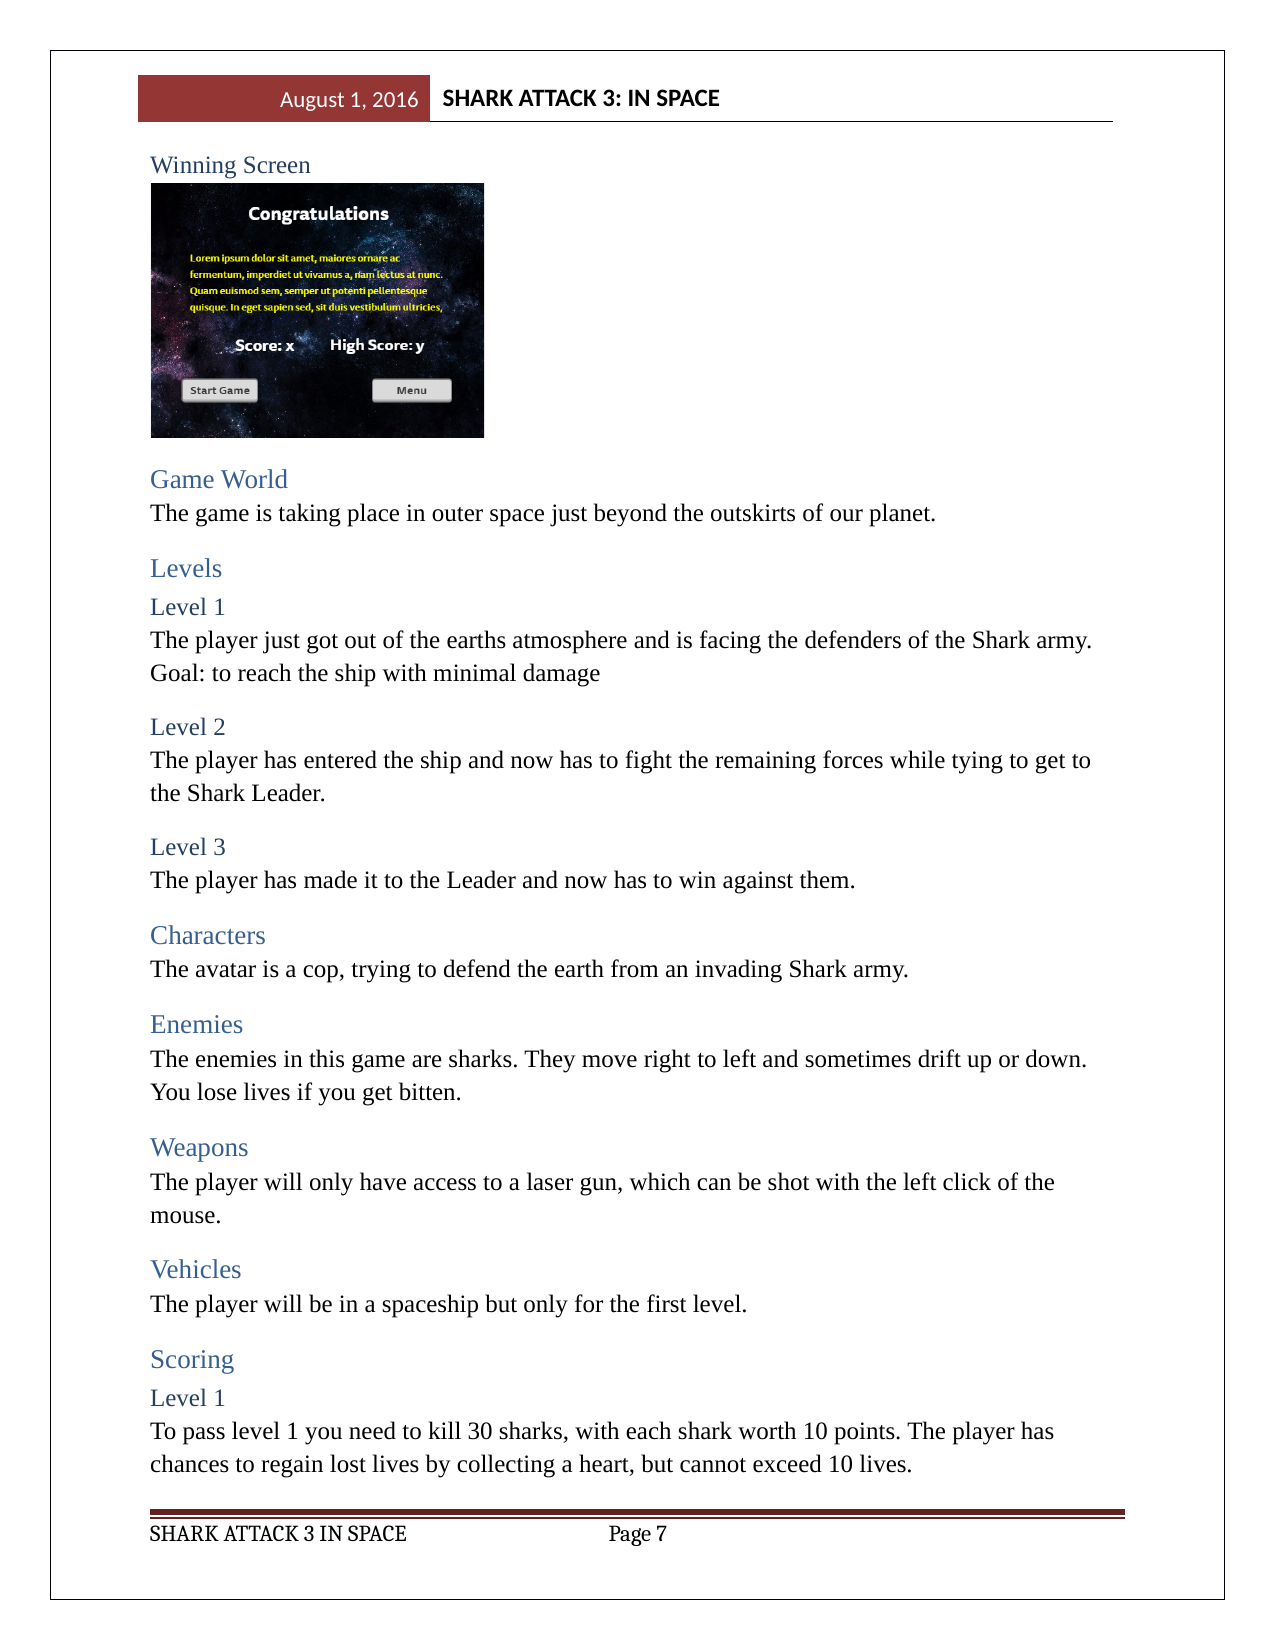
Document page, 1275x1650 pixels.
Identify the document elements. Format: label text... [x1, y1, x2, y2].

subtitle Game World [150, 463, 1125, 494]
subtitle Level 1 [150, 592, 1125, 621]
subtitle Enemies [150, 1008, 1125, 1039]
text The player will only have access to a laser gun, which can be shot with the left click of the mouse. [150, 1167, 1125, 1228]
text The player will be in a spaceship but only for the first level. [150, 1289, 1125, 1318]
picture [150, 183, 485, 438]
subtitle Characters [150, 919, 1125, 950]
subtitle Levels [150, 552, 1125, 583]
text The player has entered the ship and now has to fight the remaining forces while tying to get to the Shark Leader. [150, 745, 1125, 807]
text The avatar is a cop, trying to defend the earth from an invading Shark army. [150, 954, 1125, 983]
subtitle Level 2 [150, 712, 1125, 741]
subtitle Winning Screen [150, 150, 1125, 179]
text To pass level 1 you need to kill 30 sharks, with each shark worth 10 points. The player has chances to regain lost lives by collecting a heart, but cannot exceed 10 lives. [150, 1416, 1125, 1478]
subtitle Level 3 [150, 832, 1125, 861]
subtitle Weapons [150, 1131, 1125, 1162]
text The player just got out of the earths atmosphere and is facing the defenders of the Shark army. Goal: to reach the ship with minimal damage [150, 625, 1125, 687]
subtitle Scoring [150, 1343, 1125, 1374]
subtitle Vehicles [150, 1254, 1125, 1285]
text The game is taking place in outer space just beyond the outskirts of our planet. [150, 498, 1125, 527]
subtitle Level 1 [150, 1383, 1125, 1412]
text The enemies in this game are sharks. They move right to left and sometimes drift up or down. You lose lives if you get bitten. [150, 1044, 1125, 1106]
text The player has made it to the Leader and now has to win against them. [150, 865, 1125, 894]
